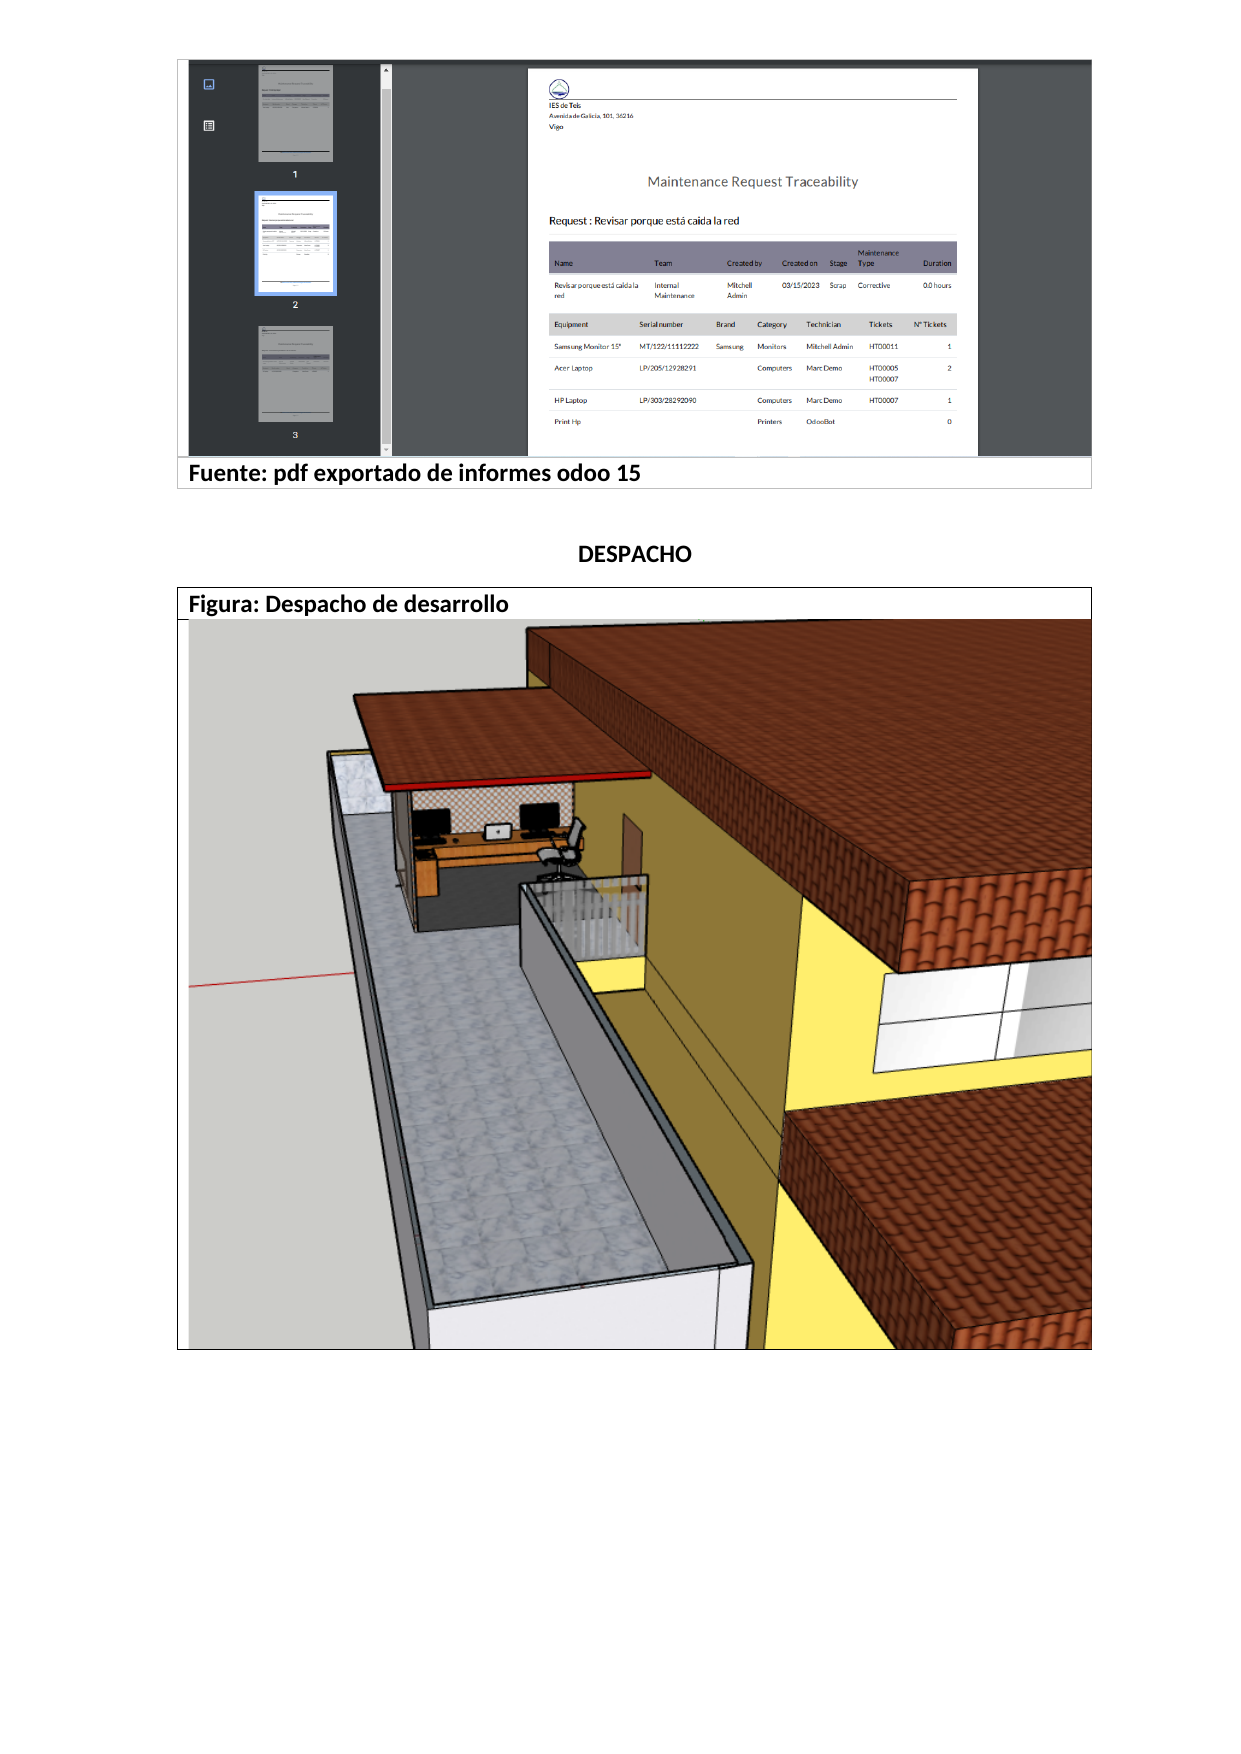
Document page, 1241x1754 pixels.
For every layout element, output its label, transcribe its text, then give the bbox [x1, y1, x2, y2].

text DESPACHO [177, 538, 1093, 568]
table_cell [178, 620, 188, 1348]
table_header Figura: Despacho de desarrollo [178, 588, 1091, 618]
table_cell Fuente: pdf exportado de informes odoo 15 [178, 458, 1091, 488]
table_cell [178, 60, 188, 456]
